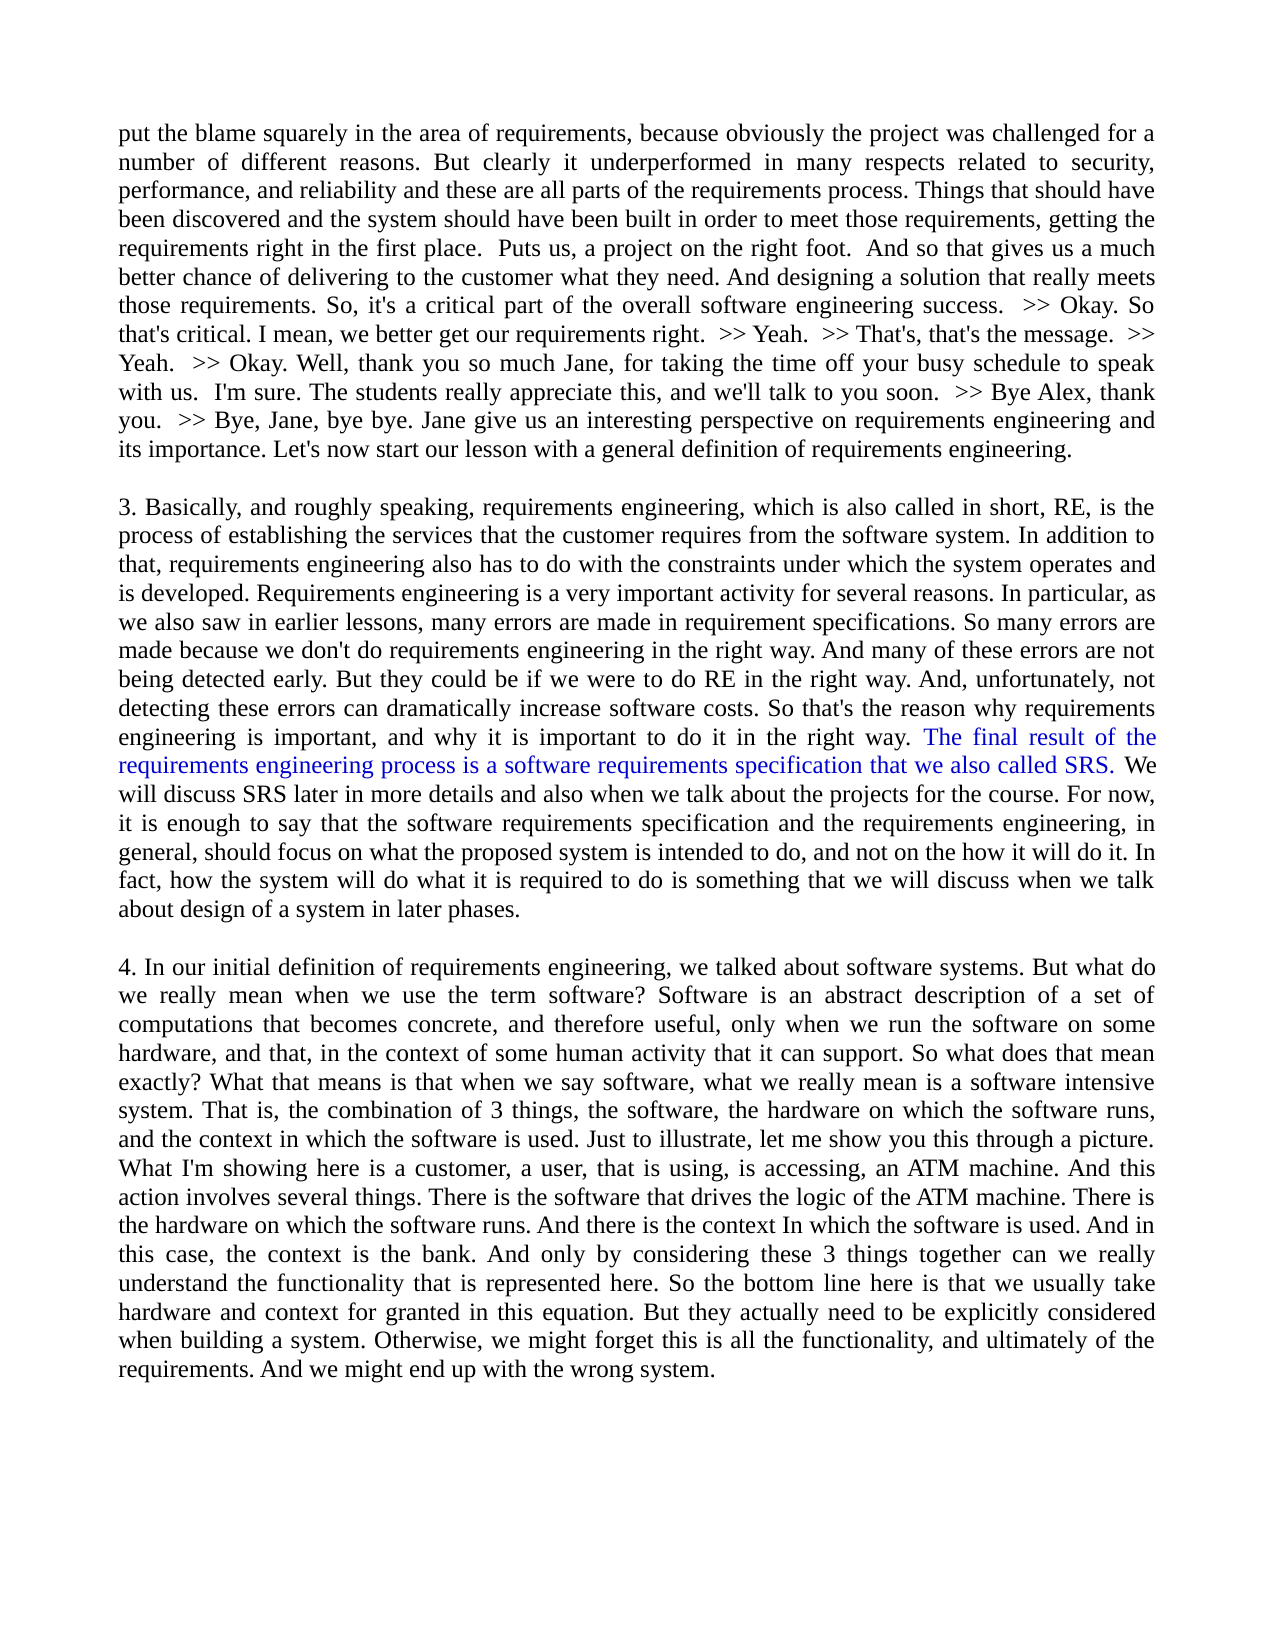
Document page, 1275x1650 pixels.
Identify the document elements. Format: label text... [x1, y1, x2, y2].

text 3. Basically, and roughly speaking, requirements engineering, which is also called in short, RE, is the process of establishing the services that the customer requires from the software system. In addition to that, requirements engineering also has to do with the constraints under which the system operates and is developed. Requirements engineering is a very important activity for several reasons. In particular, as we also saw in earlier lessons, many errors are made in requirement specifications. So many errors are made because we don't do requirements engineering in the right way. And many of these errors are not being detected early. But they could be if we were to do RE in the right way. And, unfortunately, not detecting these errors can dramatically increase software costs. So that's the reason why requirements engineering is important, and why it is important to do it in the right way. The final result of the requirements engineering process is a software requirements specification that we also called SRS. We will discuss SRS later in more details and also when we talk about the projects for the course. For now, it is enough to say that the software requirements specification and the requirements engineering, in general, should focus on what the proposed system is intended to do, and not on the how it will do it. In fact, how the system will do what it is required to do is something that we will discuss when we talk about design of a system in later phases. [118, 492, 1157, 923]
text put the blame squarely in the area of requirements, because obviously the project was challenged for a number of different reasons. But clearly it underperformed in many respects related to security, performance, and reliability and these are all parts of the requirements process. Things that should have been discovered and the system should have been built in order to meet those requirements, getting the requirements right in the first place. Puts us, a project on the right foot. And so that gives us a much better chance of delivering to the customer what they need. And designing a solution that really meets those requirements. So, it's a critical part of the overall software engineering success. >> Okay. So that's critical. I mean, we better get our requirements right. >> Yeah. >> That's, that's the message. >> Yeah. >> Okay. Well, thank you so much Jane, for taking the time off your busy schedule to speak with us. I'm sure. The students really appreciate this, and we'll talk to you soon. >> Bye Alex, thank you. >> Bye, Jane, bye bye. Jane give us an interesting perspective on requirements engineering and its importance. Let's now start our lesson with a general definition of requirements engineering. [118, 118, 1157, 463]
text 4. In our initial definition of requirements engineering, we talked about software systems. But what do we really mean when we use the term software? Software is an abstract description of a set of computations that becomes concrete, and therefore useful, only when we run the software on some hardware, and that, in the context of some human activity that it can support. So what does that mean exactly? What that means is that when we say software, what we really mean is a software intensive system. That is, the combination of 3 things, the software, the hardware on which the software runs, and the context in which the software is used. Just to illustrate, let me show you this through a picture. What I'm showing here is a customer, a user, that is using, is accessing, an ATM machine. And this action involves several things. There is the software that drives the logic of the ATM machine. There is the hardware on which the software runs. And there is the context In which the software is used. And in this case, the context is the bank. And only by considering these 3 things together can we really understand the functionality that is represented here. So the bottom line here is that we usually take hardware and context for granted in this equation. But they actually need to be explicitly considered when building a system. Otherwise, we might forget this is all the functionality, and ultimately of the requirements. And we might end up with the wrong system. [118, 952, 1157, 1383]
